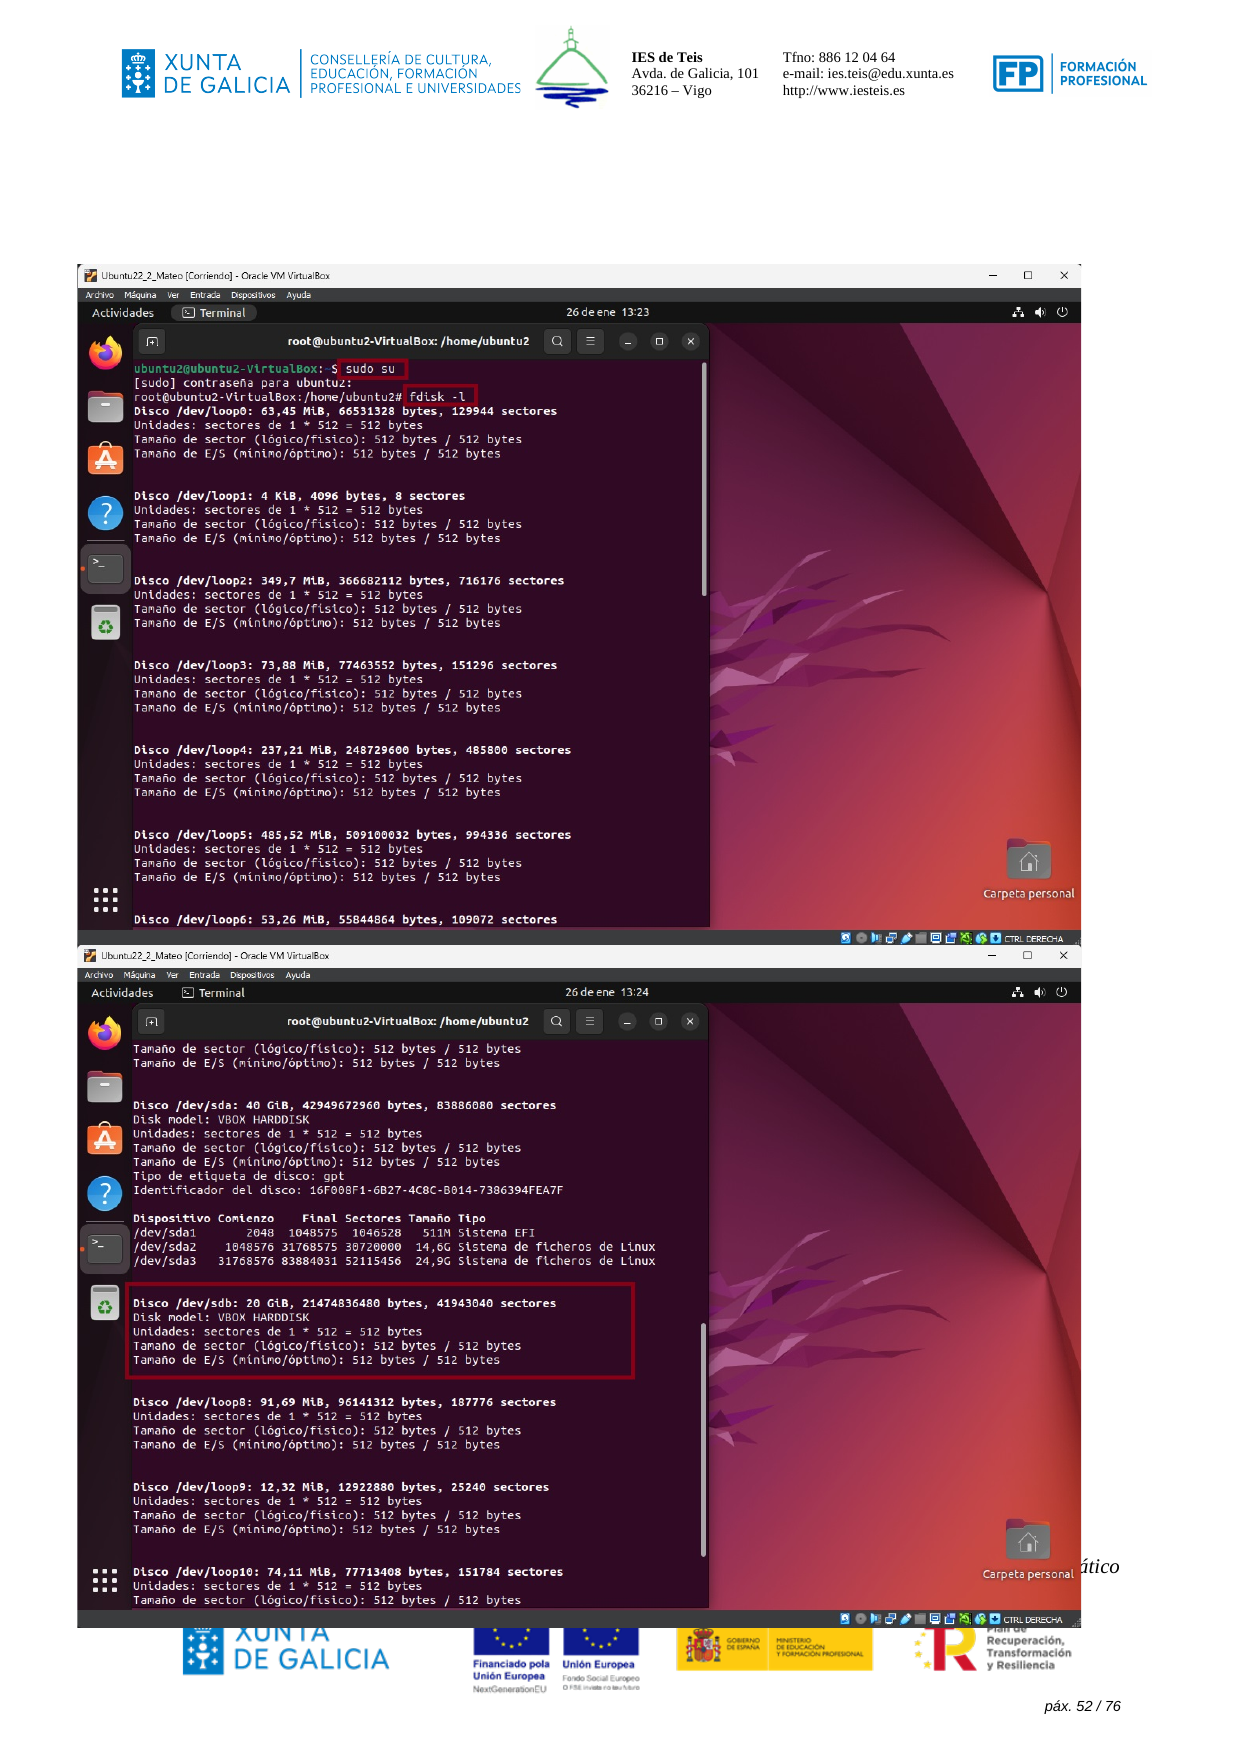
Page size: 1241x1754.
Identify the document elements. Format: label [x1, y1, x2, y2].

picture [989, 50, 1153, 97]
picture [121, 49, 521, 98]
picture [534, 25, 611, 110]
picture [77, 264, 1085, 1700]
